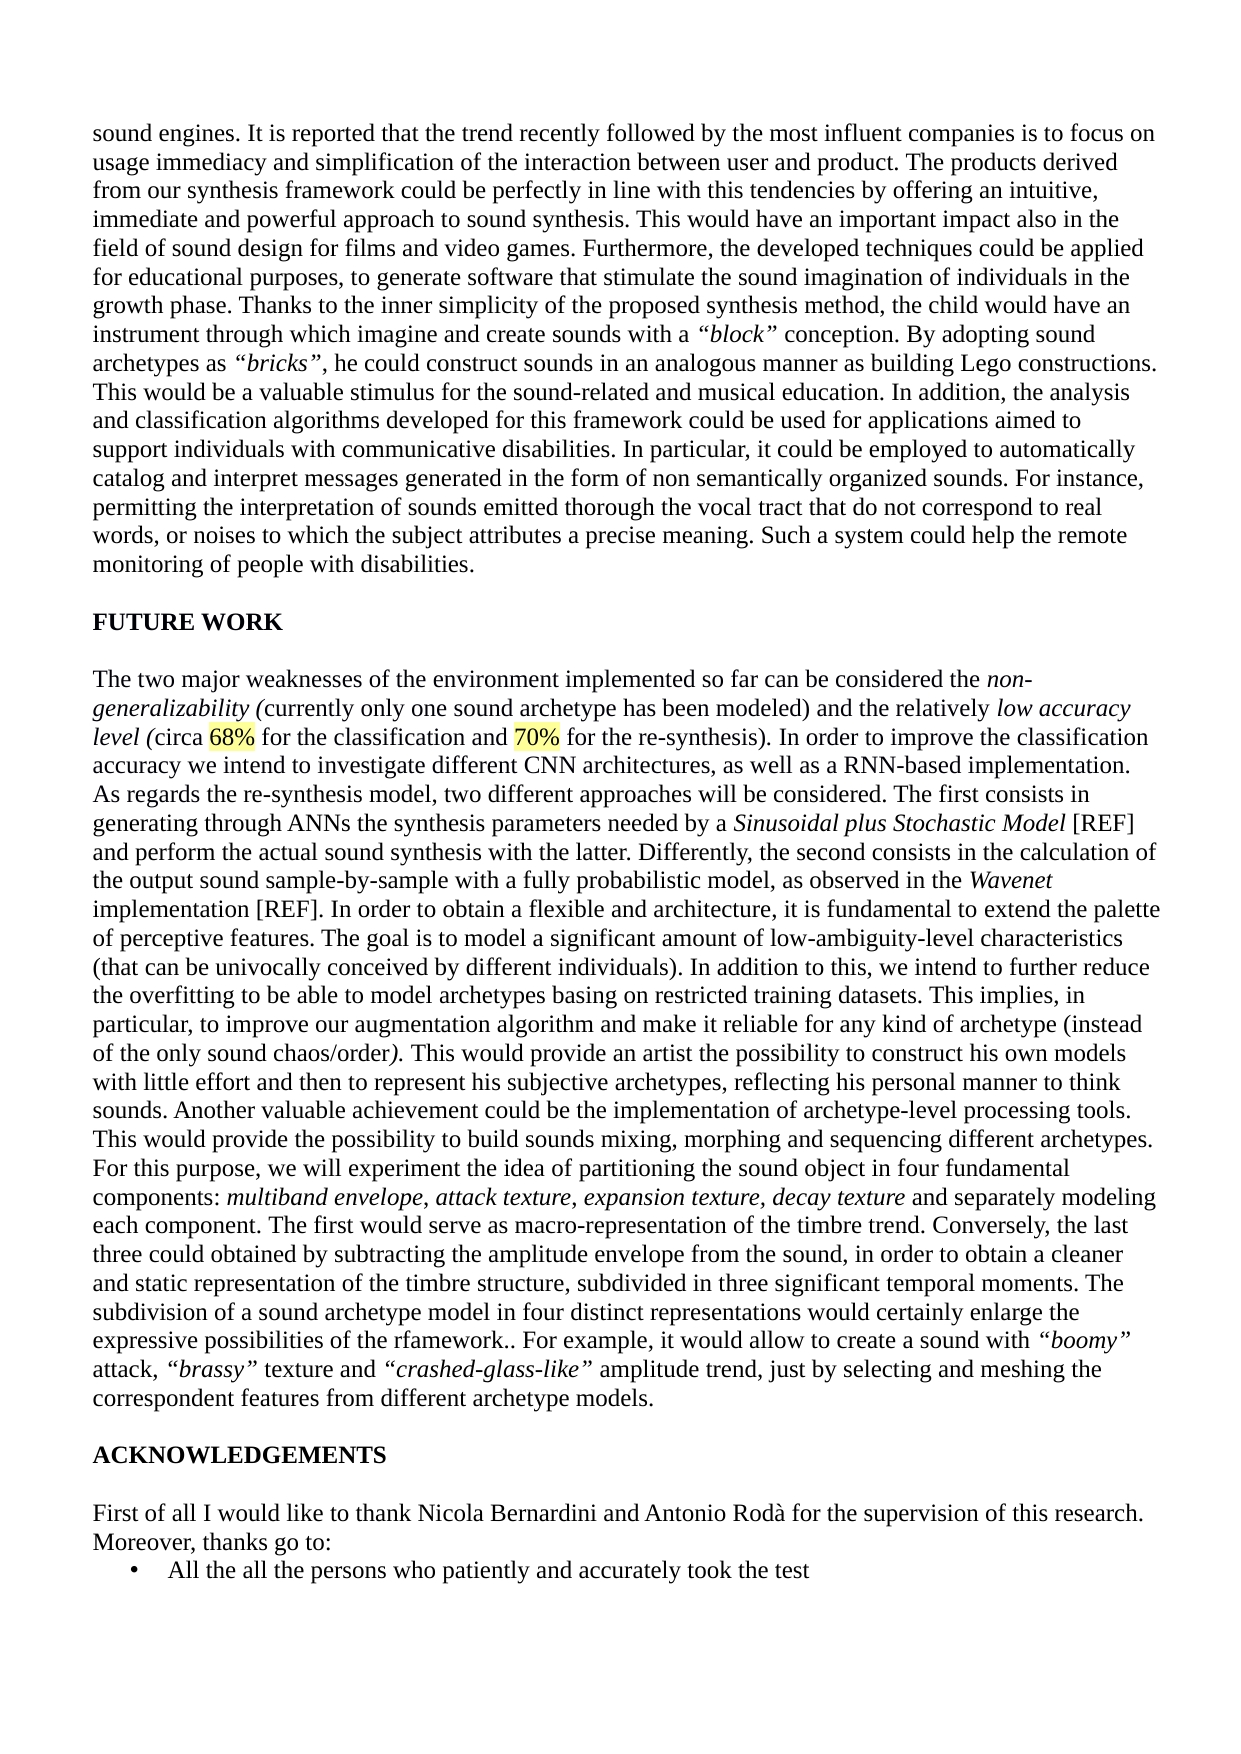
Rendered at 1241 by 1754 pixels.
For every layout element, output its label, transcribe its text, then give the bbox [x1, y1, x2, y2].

text FUTURE WORK [92, 607, 1160, 636]
text sound engines. It is reported that the trend recently followed by the most influent companies is to focus on usage immediacy and simplification of the interaction between user and product. The products derived from our synthesis framework could be perfectly in line with this tendencies by offering an intuitive, immediate and powerful approach to sound synthesis. This would have an important impact also in the field of sound design for films and video games. Furthermore, the developed techniques could be applied for educational purposes, to generate software that stimulate the sound imagination of individuals in the growth phase. Thanks to the inner simplicity of the proposed synthesis method, the child would have an instrument through which imagine and create sounds with a “block” conception. By adopting sound archetypes as “bricks”, he could construct sounds in an analogous manner as building Lego constructions. This would be a valuable stimulus for the sound-related and musical education. In addition, the analysis and classification algorithms developed for this framework could be used for applications aimed to support individuals with communicative disabilities. In particular, it could be employed to automatically catalog and interpret messages generated in the form of non semantically organized sounds. For instance, permitting the interpretation of sounds emitted thorough the vocal tract that do not correspond to real words, or noises to which the subject attributes a precise meaning. Such a system could help the remote monitoring of people with disabilities. [92, 118, 1160, 578]
text First of all I would like to thank Nicola Bernardini and Antonio Rodà for the supervision of this research. Moreover, thanks go to: [92, 1498, 1160, 1556]
text The two major weaknesses of the environment implemented so far can be considered the non-generalizability (currently only one sound archetype has been modeled) and the relatively low accuracy level (circa 68% for the classification and 70% for the re-synthesis). In order to improve the classification accuracy we intend to investigate different CNN architectures, as well as a RNN-based implementation. As regards the re‑synthesis model, two different approaches will be considered. The first consists in generating through ANNs the synthesis parameters needed by a Sinusoidal plus Stochastic Model [REF] and perform the actual sound synthesis with the latter. Differently, the second consists in the calculation of the output sound sample-by-sample with a fully probabilistic model, as observed in the Wavenet implementation [REF]. In order to obtain a flexible and architecture, it is fundamental to extend the palette of perceptive features. The goal is to model a significant amount of low-ambiguity-level characteristics (that can be univocally conceived by different individuals). In addition to this, we intend to further reduce the overfitting to be able to model archetypes basing on restricted training datasets. This implies, in particular, to improve our augmentation algorithm and make it reliable for any kind of archetype (instead of the only sound chaos/order). This would provide an artist the possibility to construct his own models with little effort and then to represent his subjective archetypes, reflecting his personal manner to think sounds. Another valuable achievement could be the implementation of archetype-level processing tools. This would provide the possibility to build sounds mixing, morphing and sequencing different archetypes. For this purpose, we will experiment the idea of partitioning the sound object in four fundamental components: multiband envelope, attack texture, expansion texture, decay texture and separately modeling each component. The first would serve as macro-representation of the timbre trend. Conversely, the last three could obtained by subtracting the amplitude envelope from the sound, in order to obtain a cleaner and static representation of the timbre structure, subdivided in three significant temporal moments. The subdivision of a sound archetype model in four distinct representations would certainly enlarge the expressive possibilities of the rfamework.. For example, it would allow to create a sound with “boomy” attack, “brassy” texture and “crashed-glass-like” amplitude trend, just by selecting and meshing the correspondent features from different archetype models. [92, 664, 1160, 1412]
list All the all the persons who patiently and accurately took the test [130, 1556, 1160, 1584]
text ACKNOWLEDGEMENTS [92, 1441, 1160, 1469]
